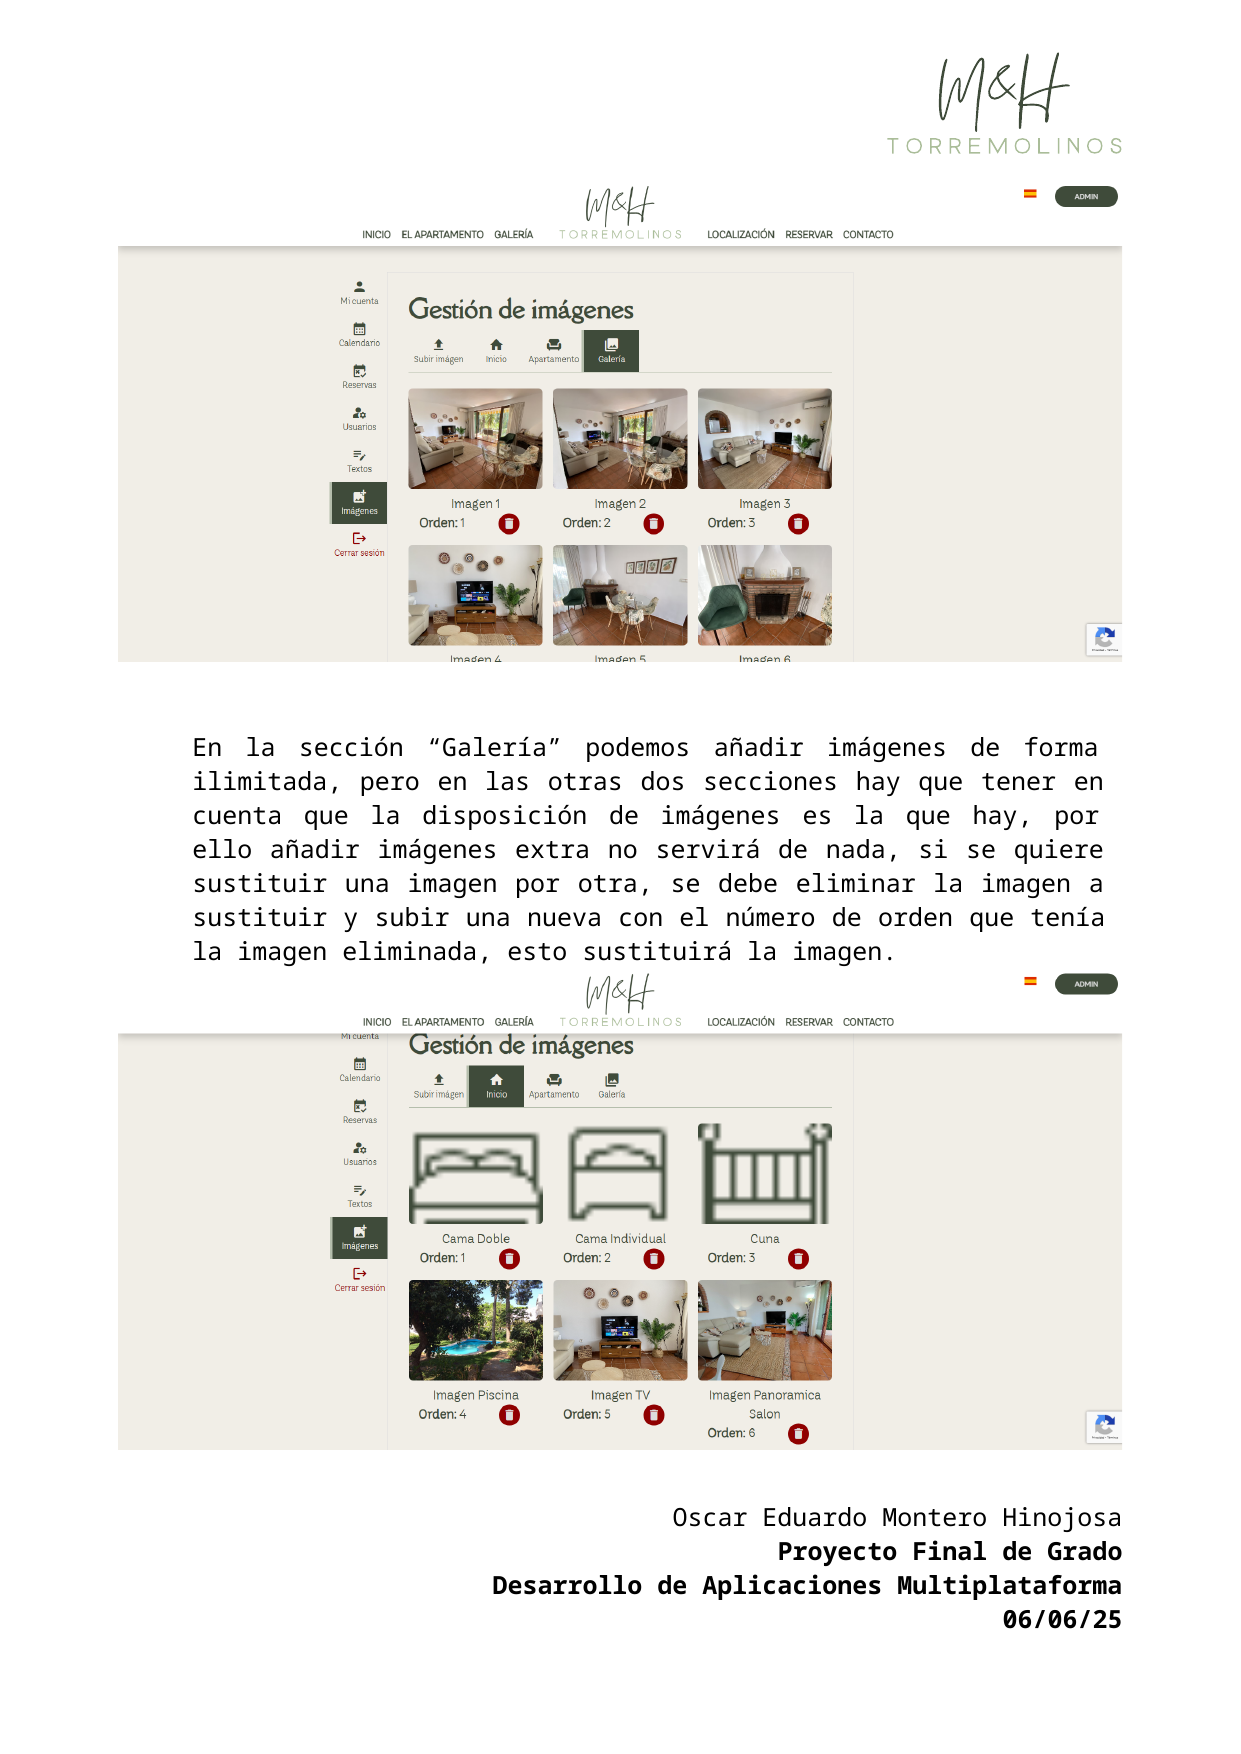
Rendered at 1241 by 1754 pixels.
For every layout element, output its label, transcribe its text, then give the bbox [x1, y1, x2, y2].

picture [118, 181, 1123, 662]
text En la sección “Galería” podemos añadir imágenes de forma ilimitada, pero en las otras dos secciones hay que tener en cuenta que la disposición de imágenes es la que hay, por ello añadir imágenes extra no servirá de nada, si se quiere sustituir una imagen por otra, se debe eliminar la imagen a sustituir y subir una nueva con el número de orden que tenía la imagen eliminada, esto sustituirá la imagen. [118, 730, 1122, 968]
picture [118, 968, 1123, 1450]
